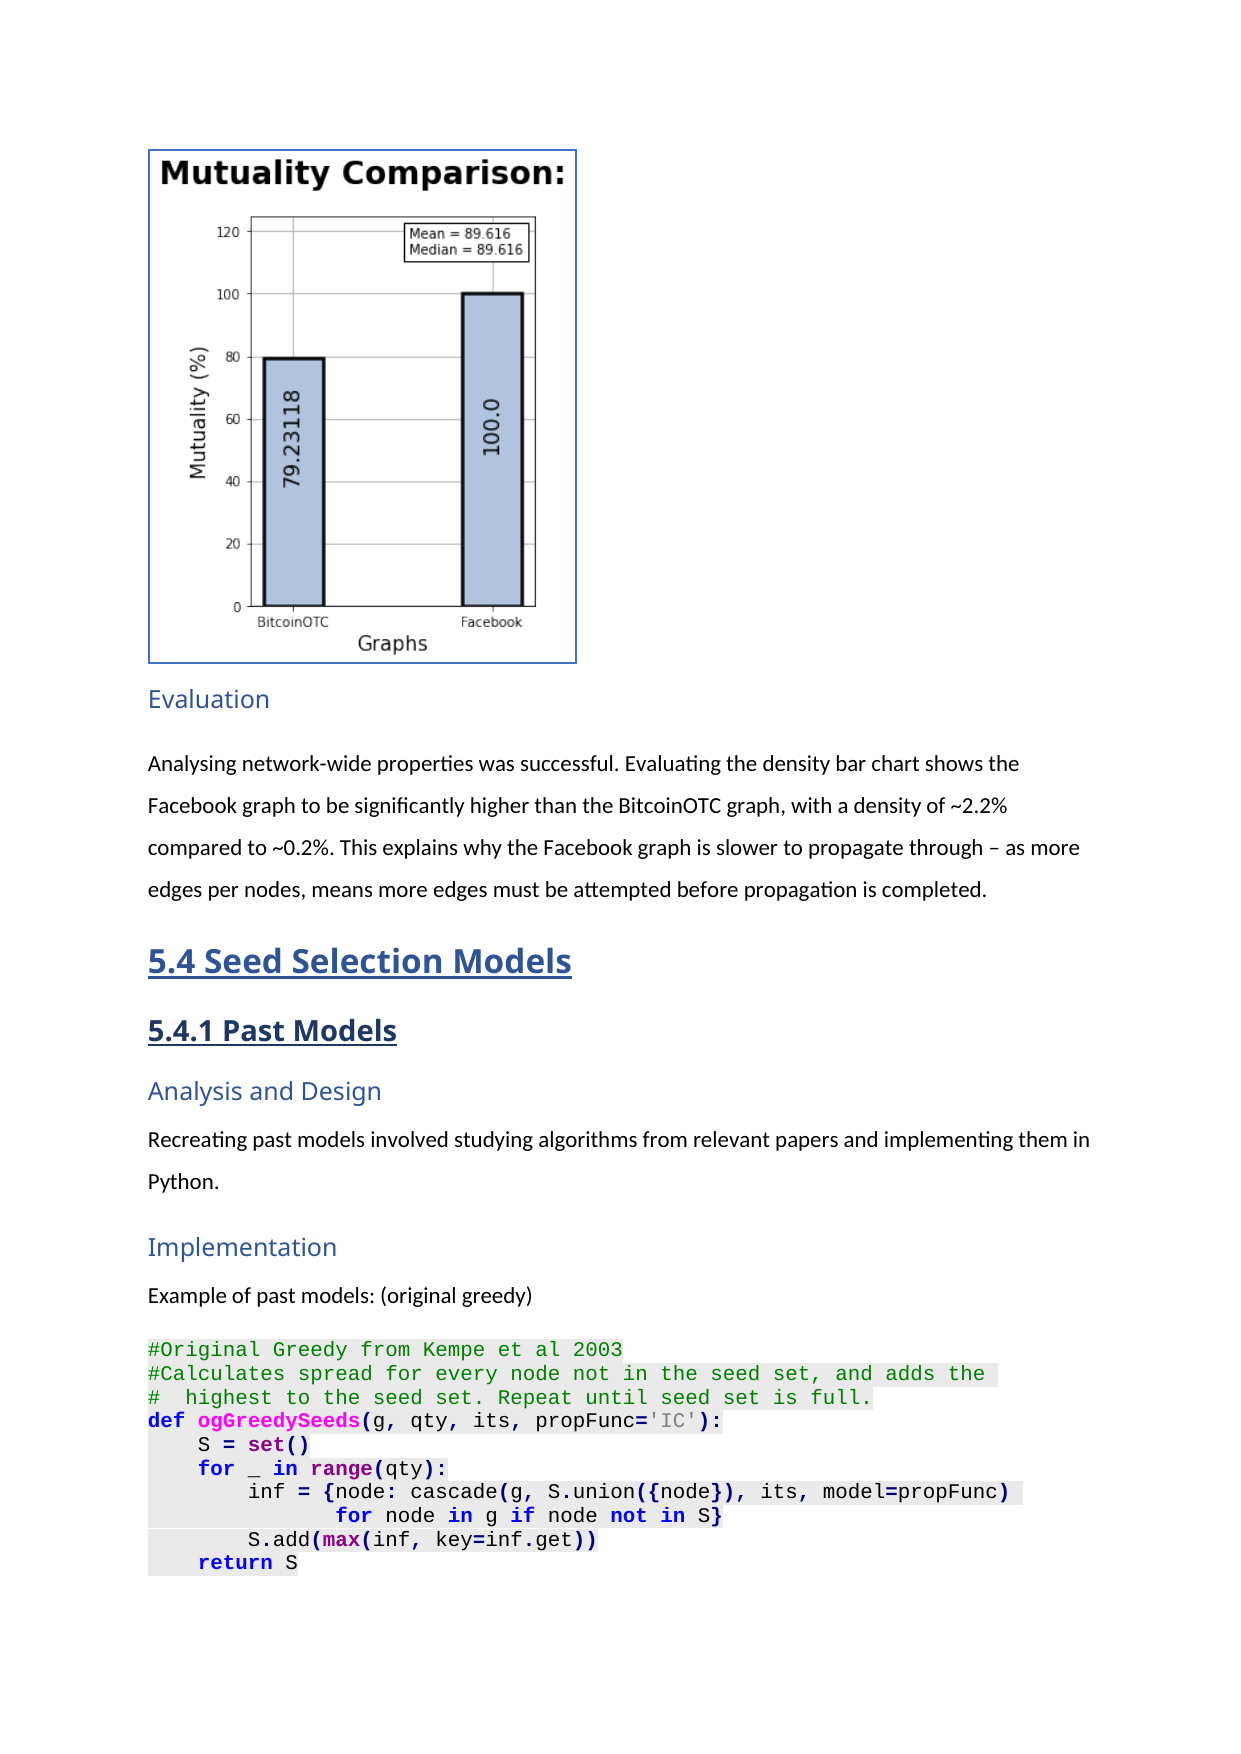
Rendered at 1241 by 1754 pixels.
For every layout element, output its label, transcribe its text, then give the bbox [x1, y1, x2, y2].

subtitle 5.4 Seed Selection Models [148, 938, 1092, 983]
text return S [148, 1552, 1092, 1576]
text Recreating past models involved studying algorithms from relevant papers and implementing them in Python. [148, 1125, 1092, 1195]
text S.add(max(inf, key=inf.get)) [148, 1528, 1092, 1552]
text inf = {node: cascade(g, S.union({node}), its, model=propFunc) [148, 1481, 1092, 1505]
text S = set() [148, 1434, 1092, 1458]
text Analysing network-wide properties was successful. Evaluating the density bar chart shows the Facebook graph to be significantly higher than the BitcoinOTC graph, with a density of ~2.2% compared to ~0.2%. This explains why the Facebook graph is slower to propagate through – as more edges per nodes, means more edges must be attempted before propagation is completed. [148, 749, 1092, 903]
subtitle Analysis and Design [148, 1074, 1092, 1108]
subtitle Evaluation [148, 148, 1092, 716]
text Example of past models: (original greedy) [148, 1281, 1092, 1309]
text # highest to the seed set. Repeat until seed set is full. [148, 1387, 1092, 1410]
text for node in g if node not in S} [148, 1505, 1092, 1528]
subtitle 5.4.1 Past Models [148, 1010, 1092, 1050]
text #Calculates spread for every node not in the seed set, and adds the [148, 1363, 1092, 1387]
text for _ in range(qty): [148, 1458, 1092, 1481]
text def ogGreedySeeds(g, qty, its, propFunc='IC'): [148, 1410, 1092, 1434]
subtitle Implementation [148, 1230, 1092, 1264]
text #Original Greedy from Kempe et al 2003 [148, 1339, 1092, 1363]
